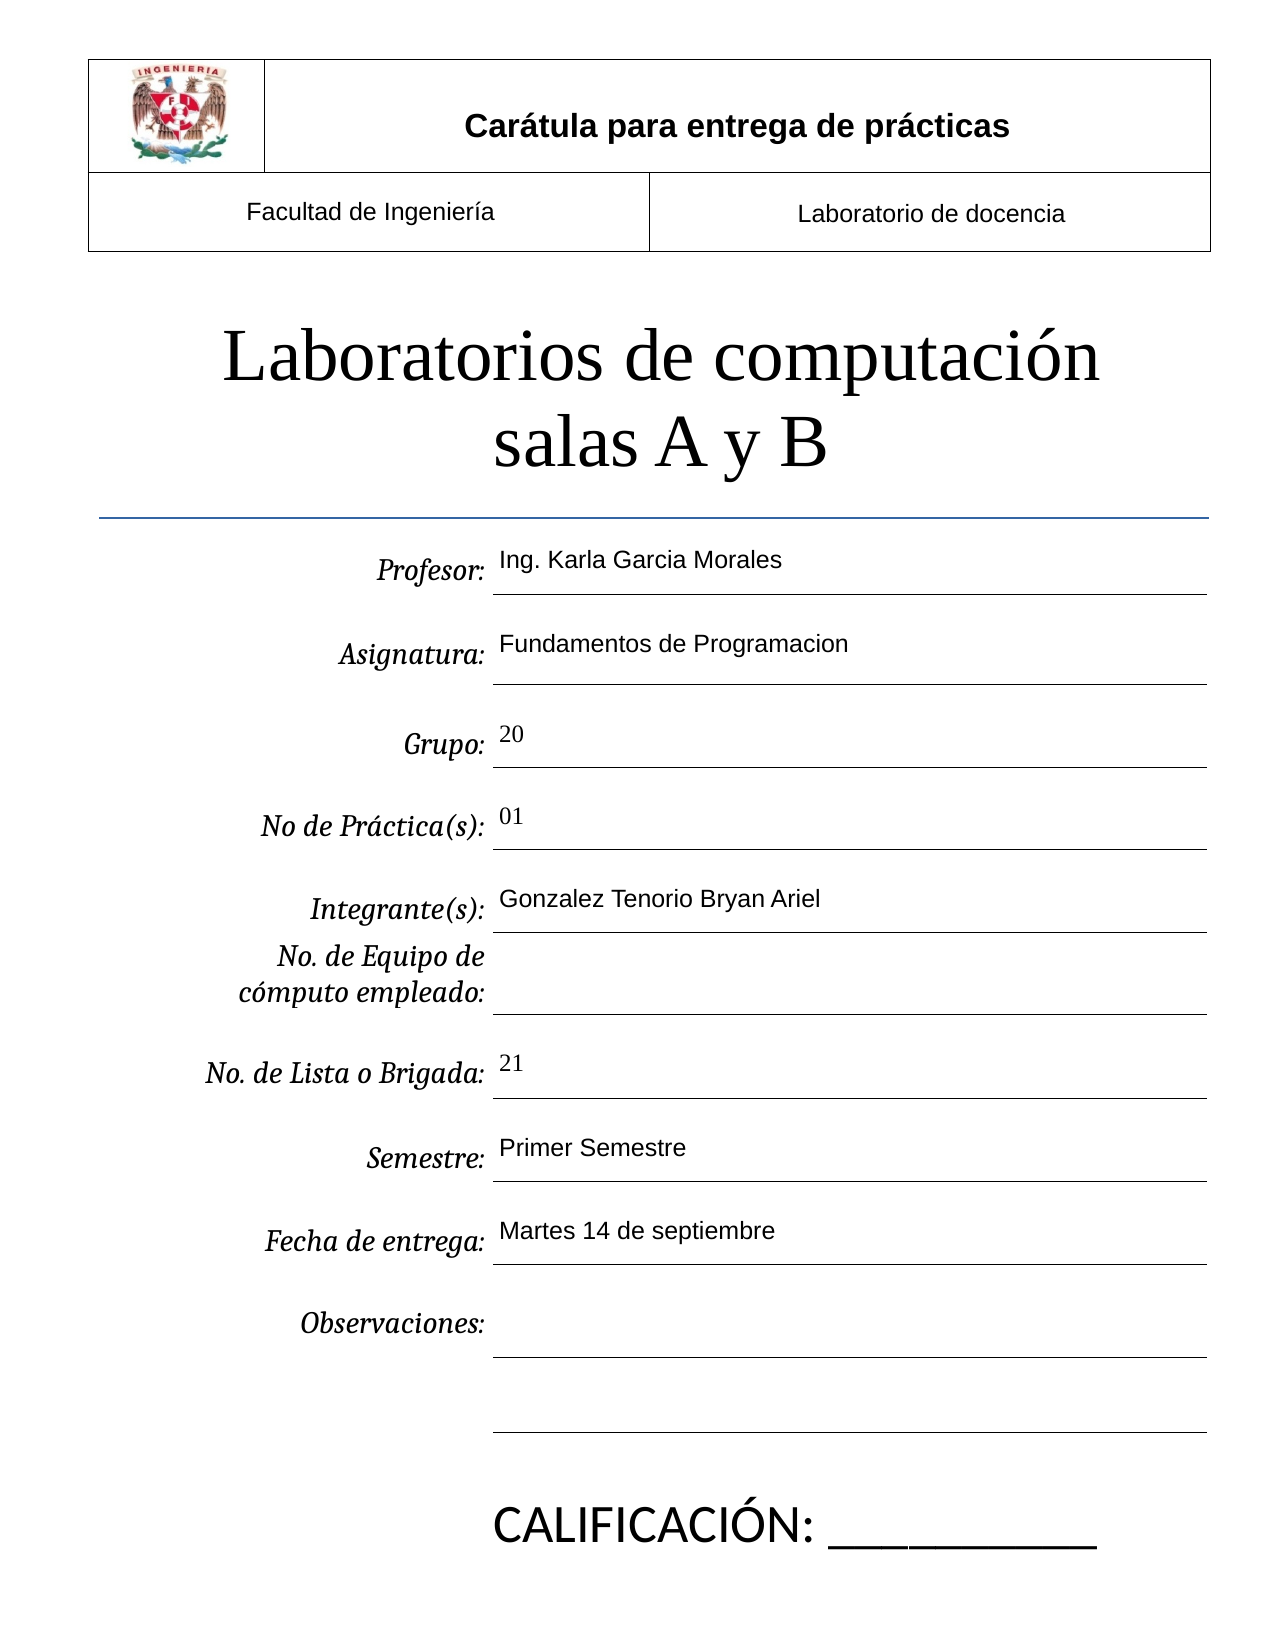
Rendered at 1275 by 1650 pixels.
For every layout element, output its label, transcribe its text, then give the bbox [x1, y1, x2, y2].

table_cell [493, 1265, 1207, 1357]
table_cell 21 [493, 1015, 1207, 1098]
table_header [493, 511, 1207, 517]
table_cell Fecha de entrega: [118, 1181, 493, 1263]
table_header Profesor: [118, 519, 493, 594]
table_cell Laboratorio de docencia [650, 173, 1210, 251]
table_cell Grupo: [118, 684, 493, 766]
table_cell Facultad de Ingeniería [89, 173, 649, 251]
table_header Ing. Karla Garcia Morales [493, 519, 1207, 594]
table_cell Semestre: [118, 1098, 493, 1181]
table_cell Primer Semestre [493, 1099, 1207, 1181]
table_cell Martes 14 de septiembre [493, 1182, 1207, 1263]
table_cell 01 [493, 768, 1207, 849]
table_cell [493, 933, 1207, 1013]
table_cell Fundamentos de Programacion [493, 595, 1207, 684]
table_cell Integrante(s): [118, 849, 493, 932]
text Laboratorios de computación [118, 310, 1205, 396]
table_header [89, 60, 264, 172]
table_cell No de Práctica(s): [118, 766, 493, 849]
table_cell [118, 1357, 493, 1432]
table_cell No. de Equipo de cómputo empleado: [118, 932, 493, 1013]
table_cell Gonzalez Tenorio Bryan Ariel [493, 850, 1207, 932]
table_cell [493, 1358, 1207, 1432]
table_cell Asignatura: [118, 594, 493, 684]
text CALIFICACIÓN: __________ [118, 1489, 1205, 1556]
table_header [118, 511, 493, 517]
table_cell Observaciones: [118, 1264, 493, 1357]
table_cell No. de Lista o Brigada: [118, 1014, 493, 1098]
table_header Carátula para entrega de prácticas [265, 60, 1210, 172]
table_cell 20 [493, 685, 1207, 766]
text salas A y B [118, 396, 1205, 482]
